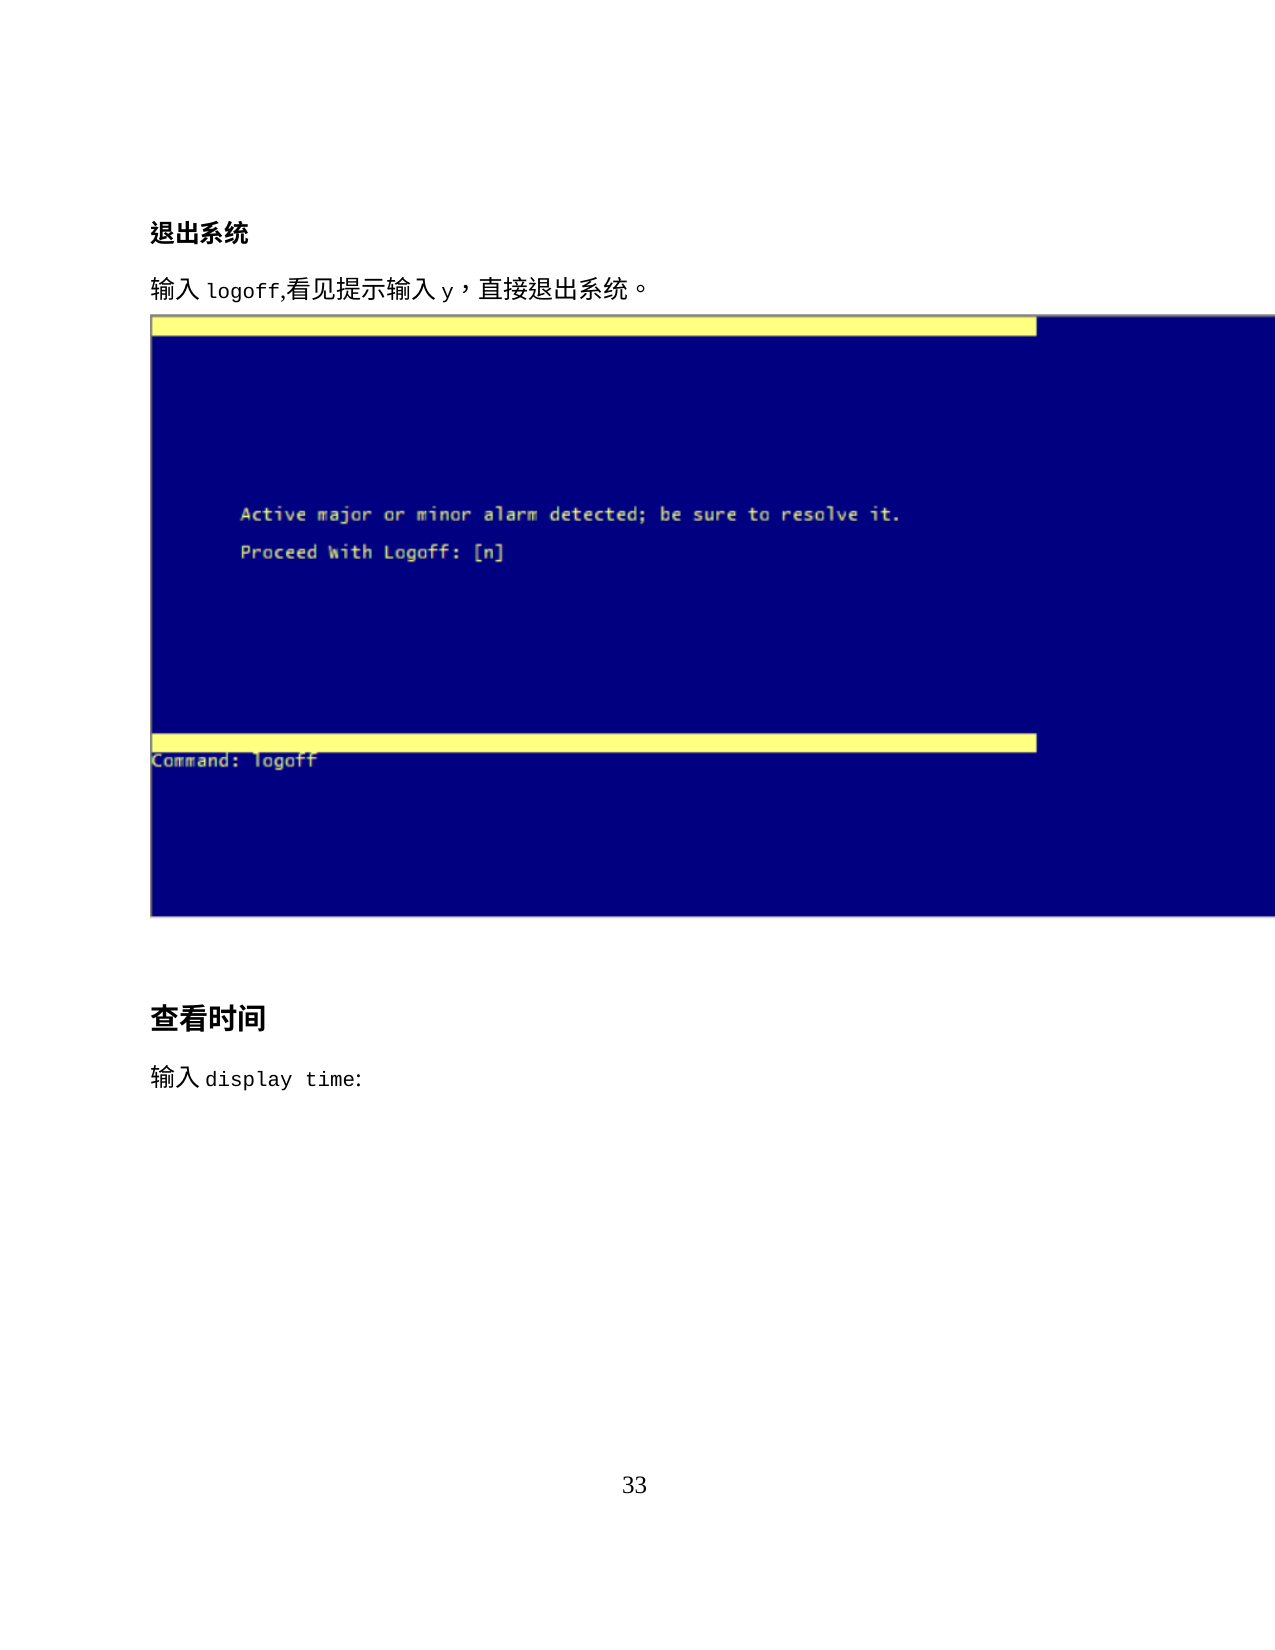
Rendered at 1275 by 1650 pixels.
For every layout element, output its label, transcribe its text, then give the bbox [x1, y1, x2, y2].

subtitle 查看时间 [150, 998, 1125, 1038]
text 输入logoff,看见提示输入y，直接退出系统。 [150, 271, 1125, 306]
text 输入display time: [150, 1059, 1125, 1093]
subtitle 退出系统 [150, 216, 1125, 250]
picture [150, 314, 1275, 920]
